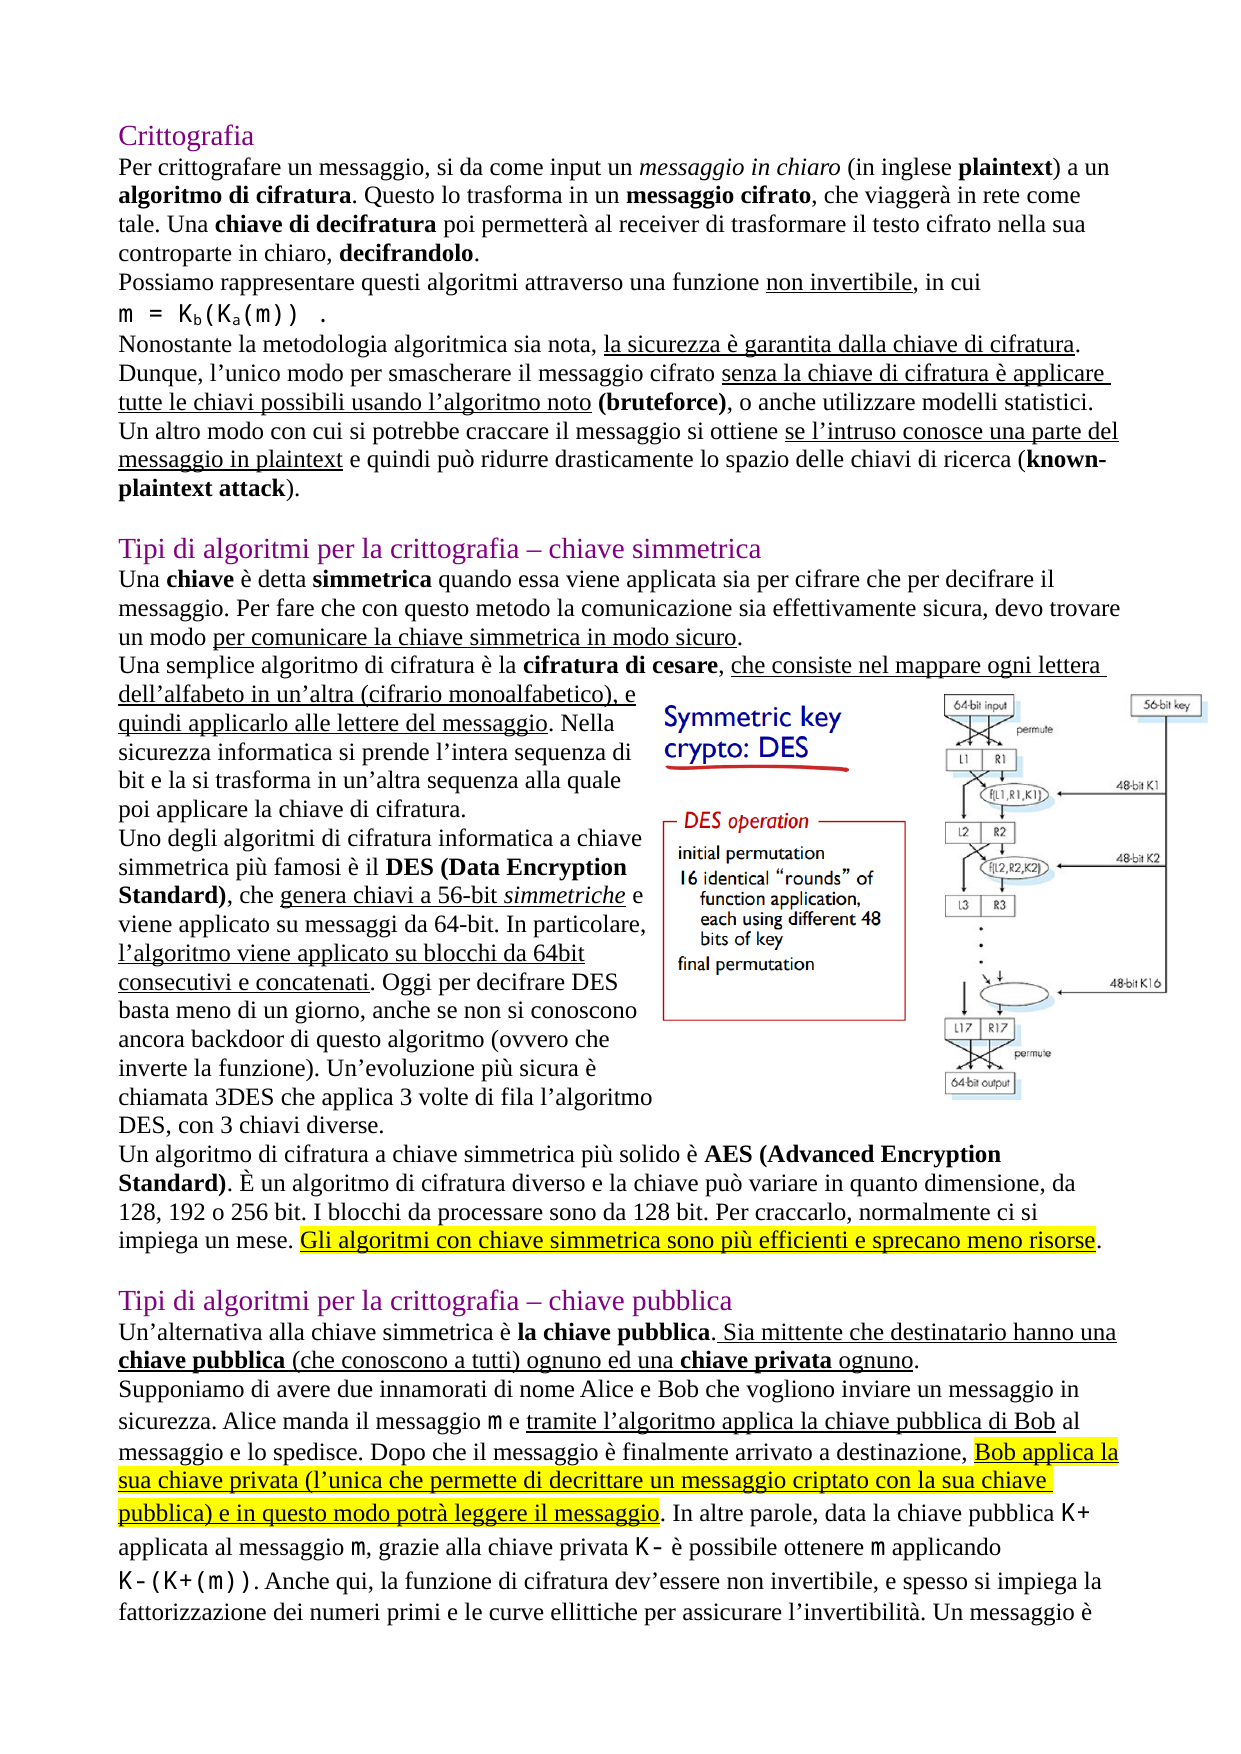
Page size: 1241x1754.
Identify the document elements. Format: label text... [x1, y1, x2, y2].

text Crittografia [118, 118, 1122, 152]
text Per crittografare un messaggio, si da come input un messaggio in chiaro (in inglese plaintext) a un algoritmo di cifratura. Questo lo trasforma in un messaggio cifrato, che viaggerà in rete come tale. Una chiave di decifratura poi permetterà al receiver di trasformare il testo cifrato nella sua controparte in chiaro, decifrandolo. [118, 152, 1122, 267]
picture [658, 687, 1209, 1100]
text Un’alternativa alla chiave simmetrica è la chiave pubblica. Sia mittente che destinatario hanno una chiave pubblica (che conoscono a tutti) ognuno ed una chiave privata ognuno. [118, 1317, 1122, 1374]
text Una chiave è detta simmetrica quando essa viene applicata sia per cifrare che per decifrare il messaggio. Per fare che con questo metodo la comunicazione sia effettivamente sicura, devo trovare un modo per comunicare la chiave simmetrica in modo sicuro. [118, 564, 1122, 651]
text Possiamo rappresentare questi algoritmi attraverso una funzione non invertibile, in cui [118, 267, 1122, 295]
text Un algoritmo di cifratura a chiave simmetrica più solido è AES (Advanced Encryption Standard). È un algoritmo di cifratura diverso e la chiave può variare in quanto dimensione, da 128, 192 o 256 bit. I blocchi da processare sono da 128 bit. Per craccarlo, normalmente ci si impiega un mese. Gli algoritmi con chiave simmetrica sono più efficienti e sprecano meno risorse. [118, 1139, 1122, 1254]
text Tipi di algoritmi per la crittografia – chiave pubblica [118, 1283, 1122, 1317]
text Nonostante la metodologia algoritmica sia nota, la sicurezza è garantita dalla chiave di cifratura. Dunque, l’unico modo per smascherare il messaggio cifrato senza la chiave di cifratura è applicare tutte le chiavi possibili usando l’algoritmo noto (bruteforce), o anche utilizzare modelli statistici. Un altro modo con cui si potrebbe craccare il messaggio si ottiene se l’intruso conosce una parte del messaggio in plaintext e quindi può ridurre drasticamente lo spazio delle chiavi di ricerca (known-plaintext attack). [118, 329, 1122, 502]
text Una semplice algoritmo di cifratura è la cifratura di cesare, che consiste nel mappare ogni lettera dell’alfabeto in un’altra (cifrario monoalfabetico), e quindi applicarlo alle lettere del messaggio. Nella sicurezza informatica si prende l’intera sequenza di bit e la si trasforma in un’altra sequenza alla quale poi applicare la chiave di cifratura. [118, 651, 1122, 823]
text Uno degli algoritmi di cifratura informatica a chiave simmetrica più famosi è il DES (Data Encryption Standard), che genera chiavi a 56-bit simmetriche e viene applicato su messaggi da 64-bit. In particolare, l’algoritmo viene applicato su blocchi da 64bit consecutivi e concatenati. Oggi per decifrare DES basta meno di un giorno, anche se non si conoscono ancora backdoor di questo algoritmo (ovvero che inverte la funzione). Un’evoluzione più sicura è chiamata 3DES che applica 3 volte di fila l’algoritmo DES, con 3 chiavi diverse. [118, 823, 1122, 1139]
text K-(K+(m)). Anche qui, la funzione di cifratura dev’essere non invertibile, e spesso si impiega la fattorizzazione dei numeri primi e le curve ellittiche per assicurare l’invertibilità. Un messaggio è [118, 1562, 1122, 1625]
text Supponiamo di avere due innamorati di nome Alice e Bob che vogliono inviare un messaggio in sicurezza. Alice manda il messaggio m e tramite l’algoritmo applica la chiave pubblica di Bob al messaggio e lo spedisce. Dopo che il messaggio è finalmente arrivato a destinazione, Bob applica la sua chiave privata (l’unica che permette di decrittare un messaggio criptato con la sua chiave pubblica) e in questo modo potrà leggere il messaggio. In altre parole, data la chiave pubblica K+ applicata al messaggio m, grazie alla chiave privata K- è possibile ottenere m applicando [118, 1374, 1122, 1562]
text Tipi di algoritmi per la crittografia – chiave simmetrica [118, 531, 1122, 564]
text m = Kb(Ka(m)) . [118, 295, 1122, 329]
